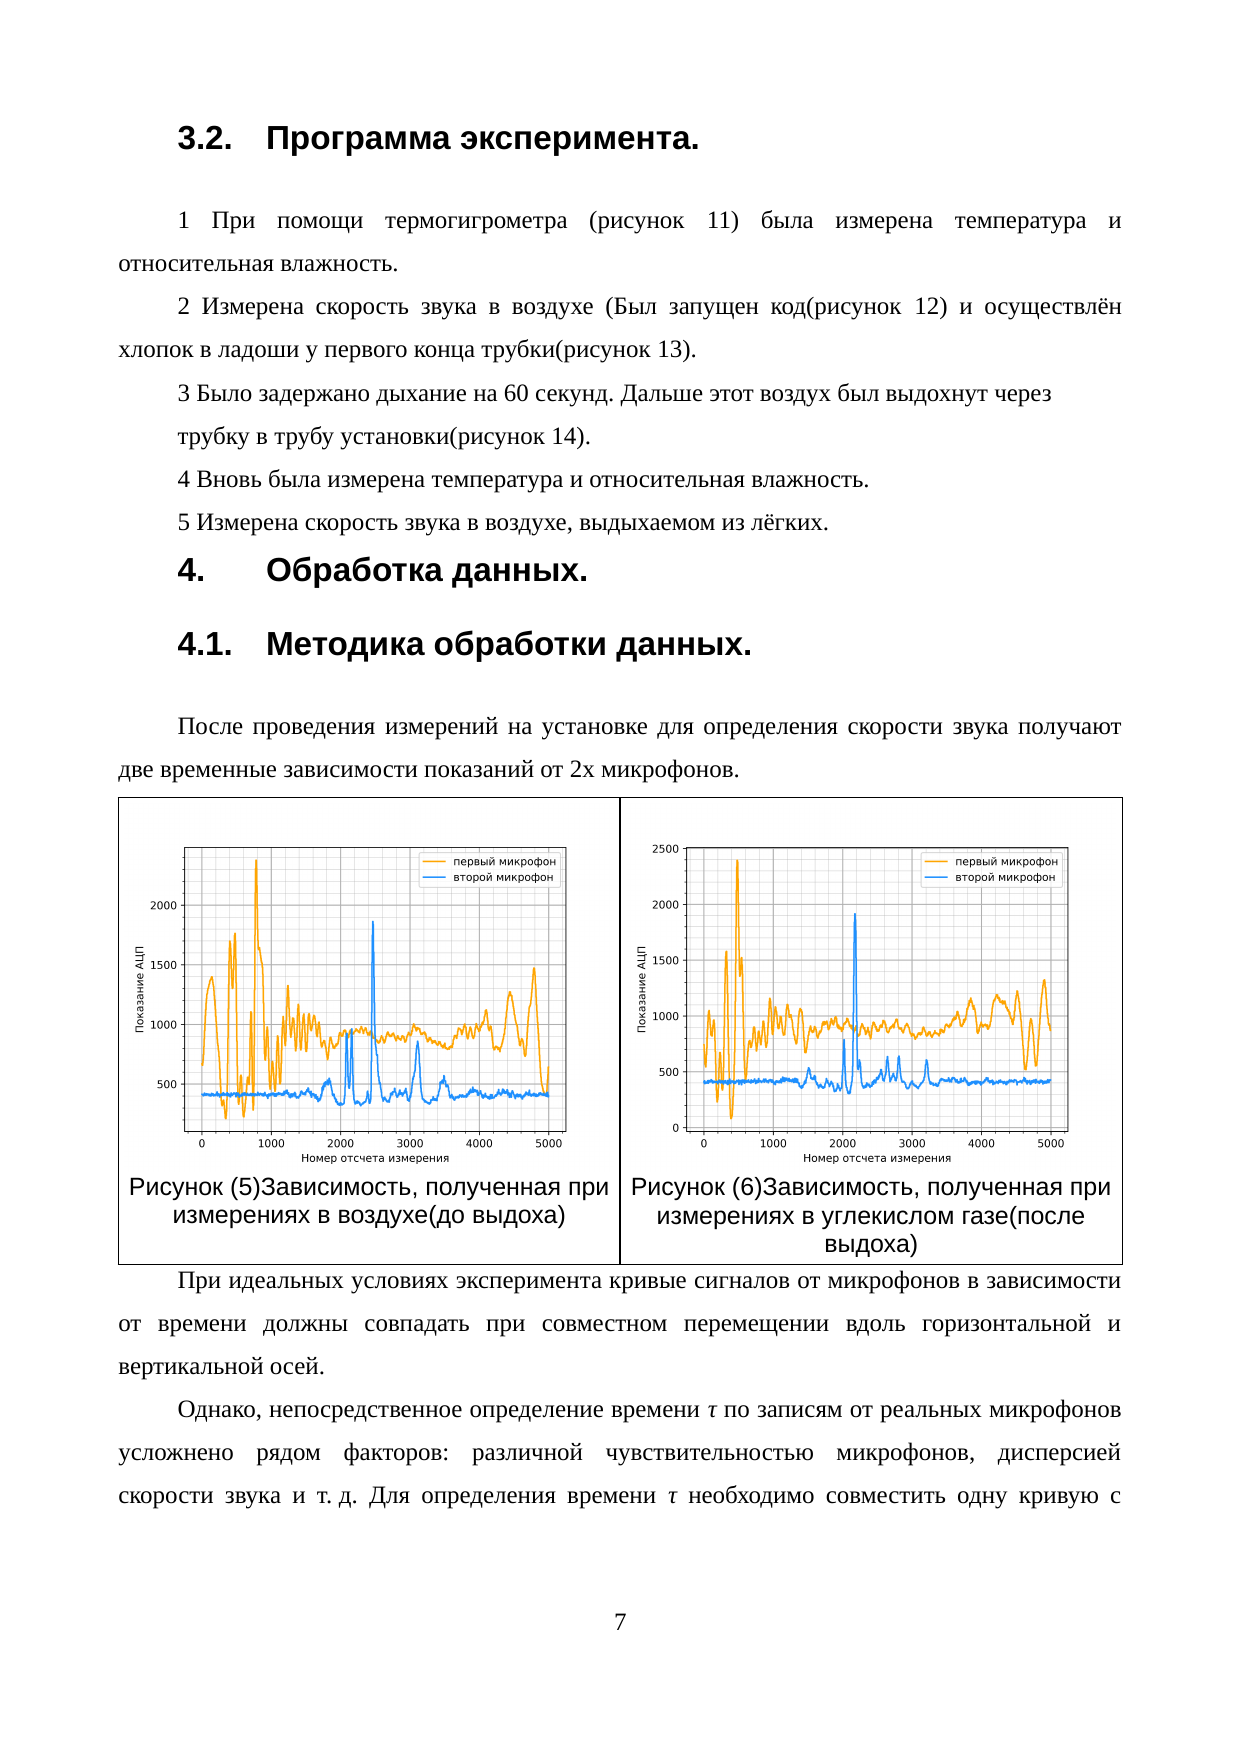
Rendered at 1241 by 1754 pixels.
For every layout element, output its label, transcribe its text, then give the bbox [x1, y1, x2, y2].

text После проведения измерений на установке для определения скорости звука получают две временные зависимости показаний от 2х микрофонов. [118, 711, 1122, 783]
picture [625, 803, 1117, 1172]
subtitle Программа эксперимента. [118, 118, 1122, 157]
table_header Рисунок (6)Зависимость, полученная при измерениях в углекислом газе(после выдоха) [621, 798, 1122, 1264]
text 4 Вновь была измерена температура и относительная влажность. [118, 464, 1122, 493]
subtitle Обработка данных. [118, 550, 1122, 589]
text При идеальных условиях эксперимента кривые сигналов от микрофонов в зависимости от времени должны совпадать при совместном перемещении вдоль горизонтальной и вертикальной осей. [118, 1265, 1122, 1380]
table_header Рисунок (5)Зависимость, полученная при измерениях в воздухе(до выдоха) [119, 798, 619, 1264]
text 2 Измерена скорость звука в воздухе (Был запущен код(рисунок 12) и осуществлён хлопок в ладоши у первого конца трубки(рисунок 13). [118, 291, 1122, 363]
picture [123, 803, 615, 1172]
text 5 Измерена скорость звука в воздухе, выдыхаемом из лёгких. [118, 507, 1122, 536]
text 3 Было задержано дыхание на 60 секунд. Дальше этот воздух был выдохнут через [118, 378, 1122, 406]
text Однако, непосредственное определение времени τ по записям от реальных микрофонов усложнено рядом факторов: различной чувствительностью микрофонов, дисперсией скорости звука и т. д. Для определения времени τ необходимо совместить одну кривую с [118, 1394, 1122, 1509]
text трубку в трубу установки(рисунок 14). [118, 421, 1122, 449]
subtitle Методика обработки данных. [118, 624, 1122, 662]
text 1 При помощи термогигрометра (рисунок 11) была измерена температура и относительная влажность. [118, 205, 1122, 277]
